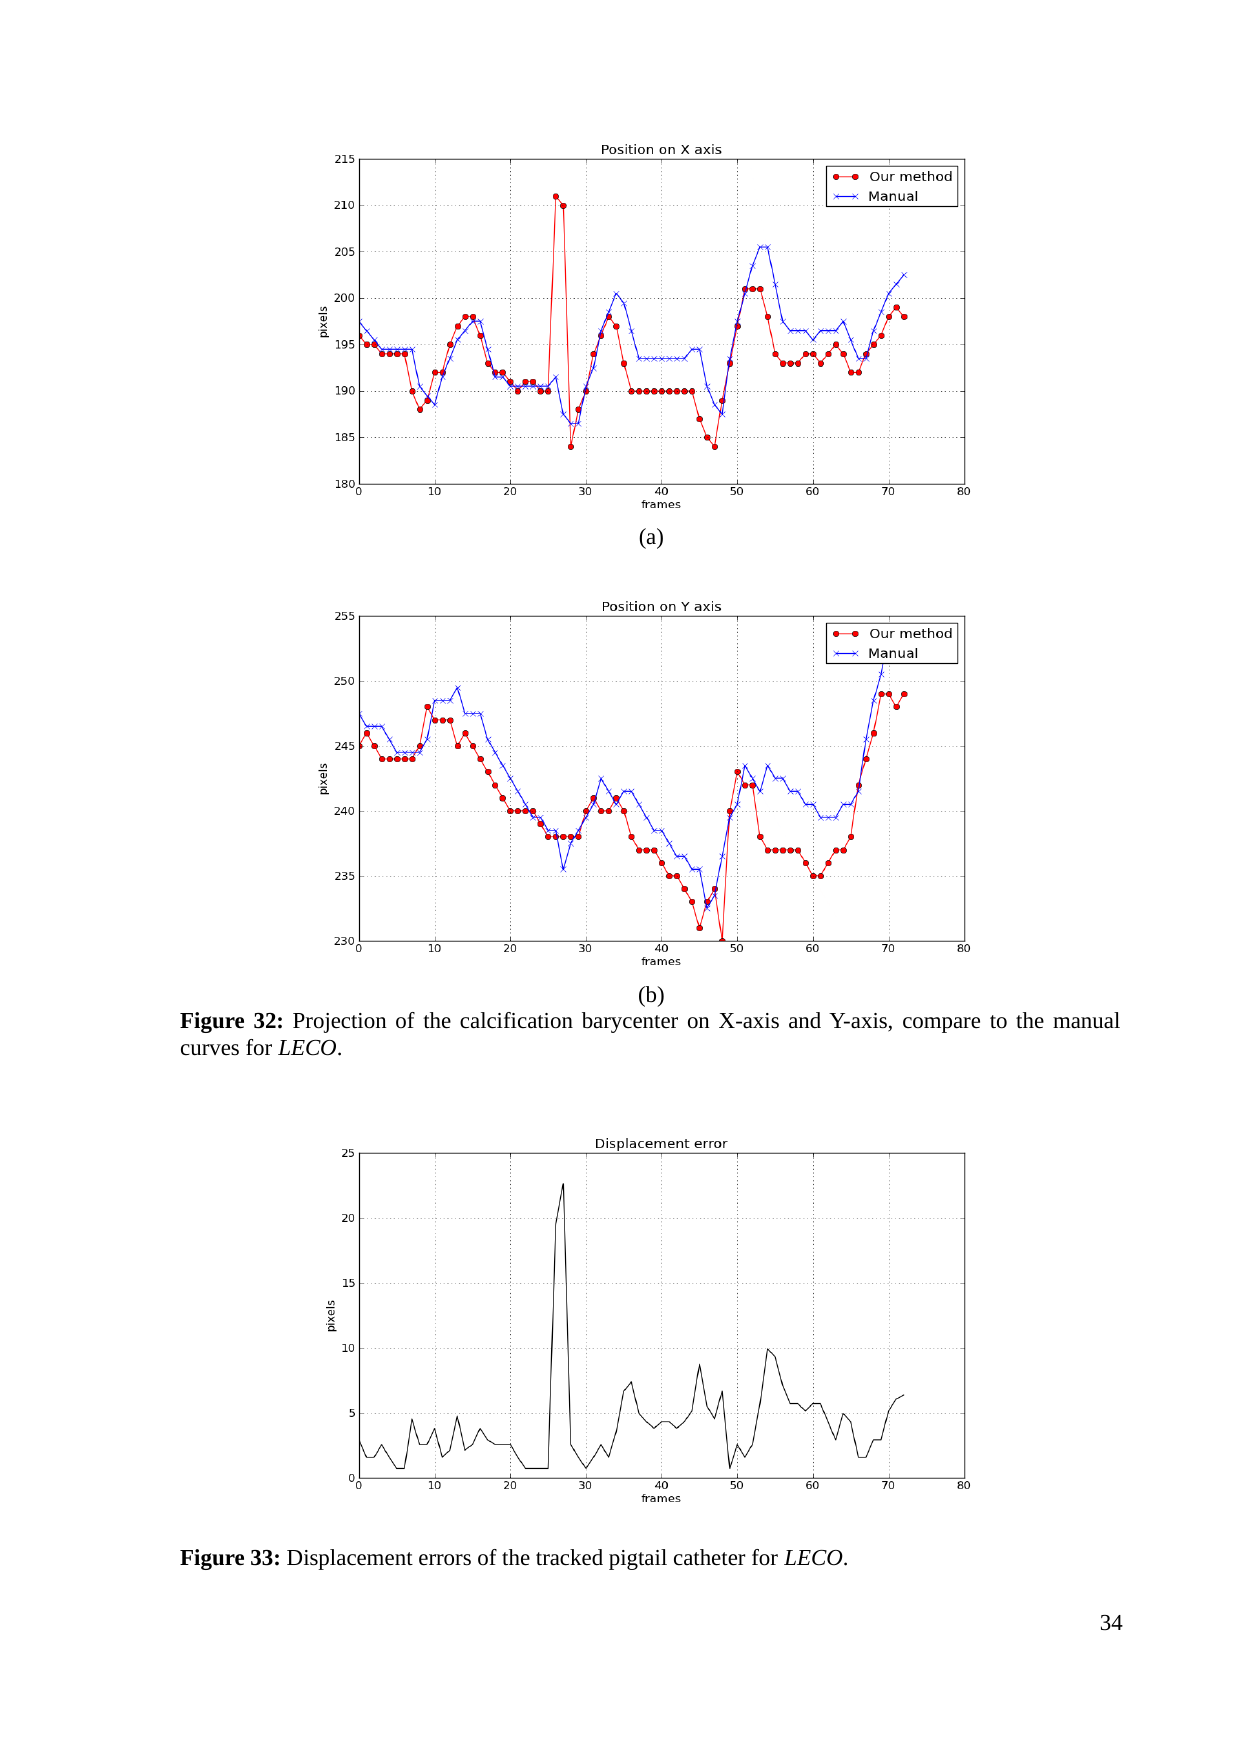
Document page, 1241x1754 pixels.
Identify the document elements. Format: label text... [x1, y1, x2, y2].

picture [261, 575, 1042, 981]
table_header [180, 1113, 1122, 1544]
table_cell Figure 33: Displacement errors of the tracked pigtail catheter for LECO. [180, 1544, 1122, 1570]
picture [261, 1112, 1042, 1518]
table_cell Figure 32: Projection of the calcification barycenter on X-axis and Y-axis, compare to the manual curves for LECO. [180, 1007, 1122, 1060]
table_header (a) (b) [180, 118, 1122, 1007]
picture [261, 118, 1042, 524]
